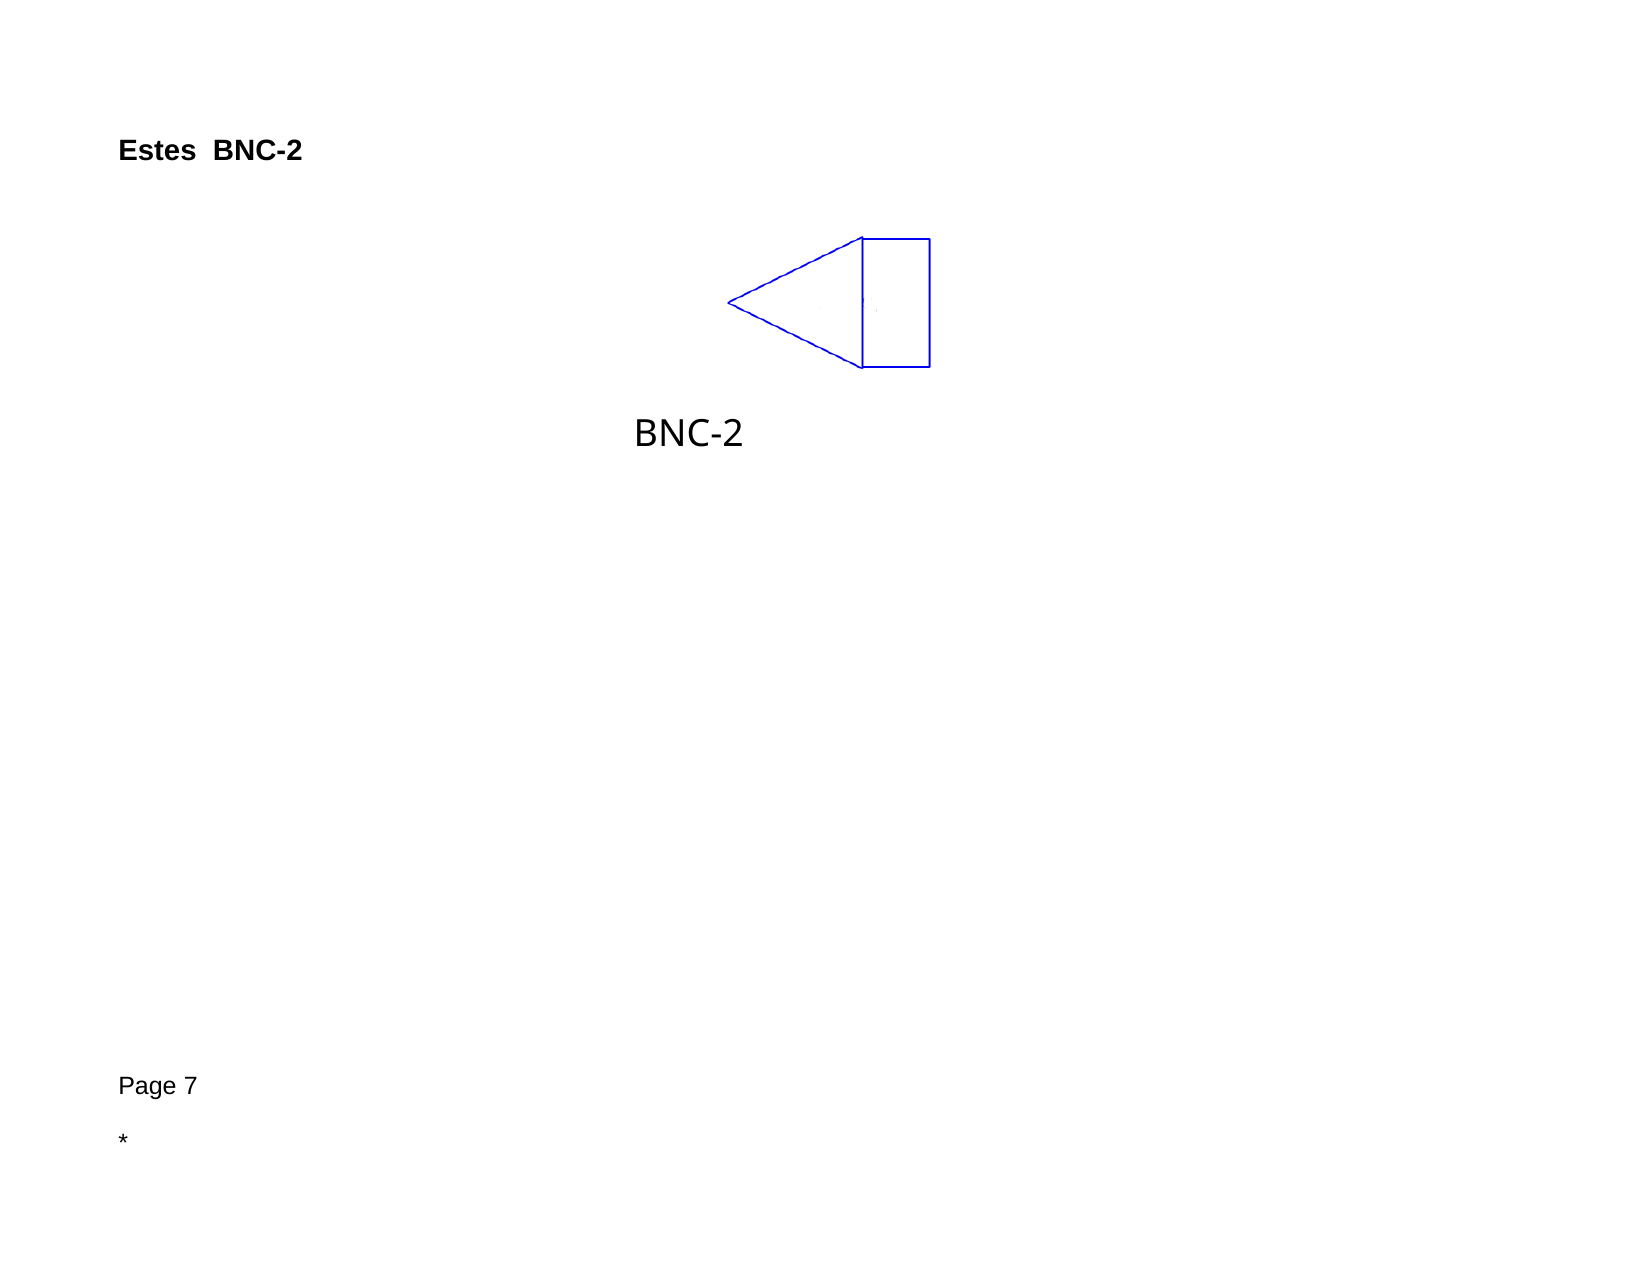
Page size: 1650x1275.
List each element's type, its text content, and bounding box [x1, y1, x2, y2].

text BNC-2 [118, 406, 1532, 457]
subtitle Estes BNC-2 [118, 133, 1532, 166]
picture [702, 226, 949, 383]
